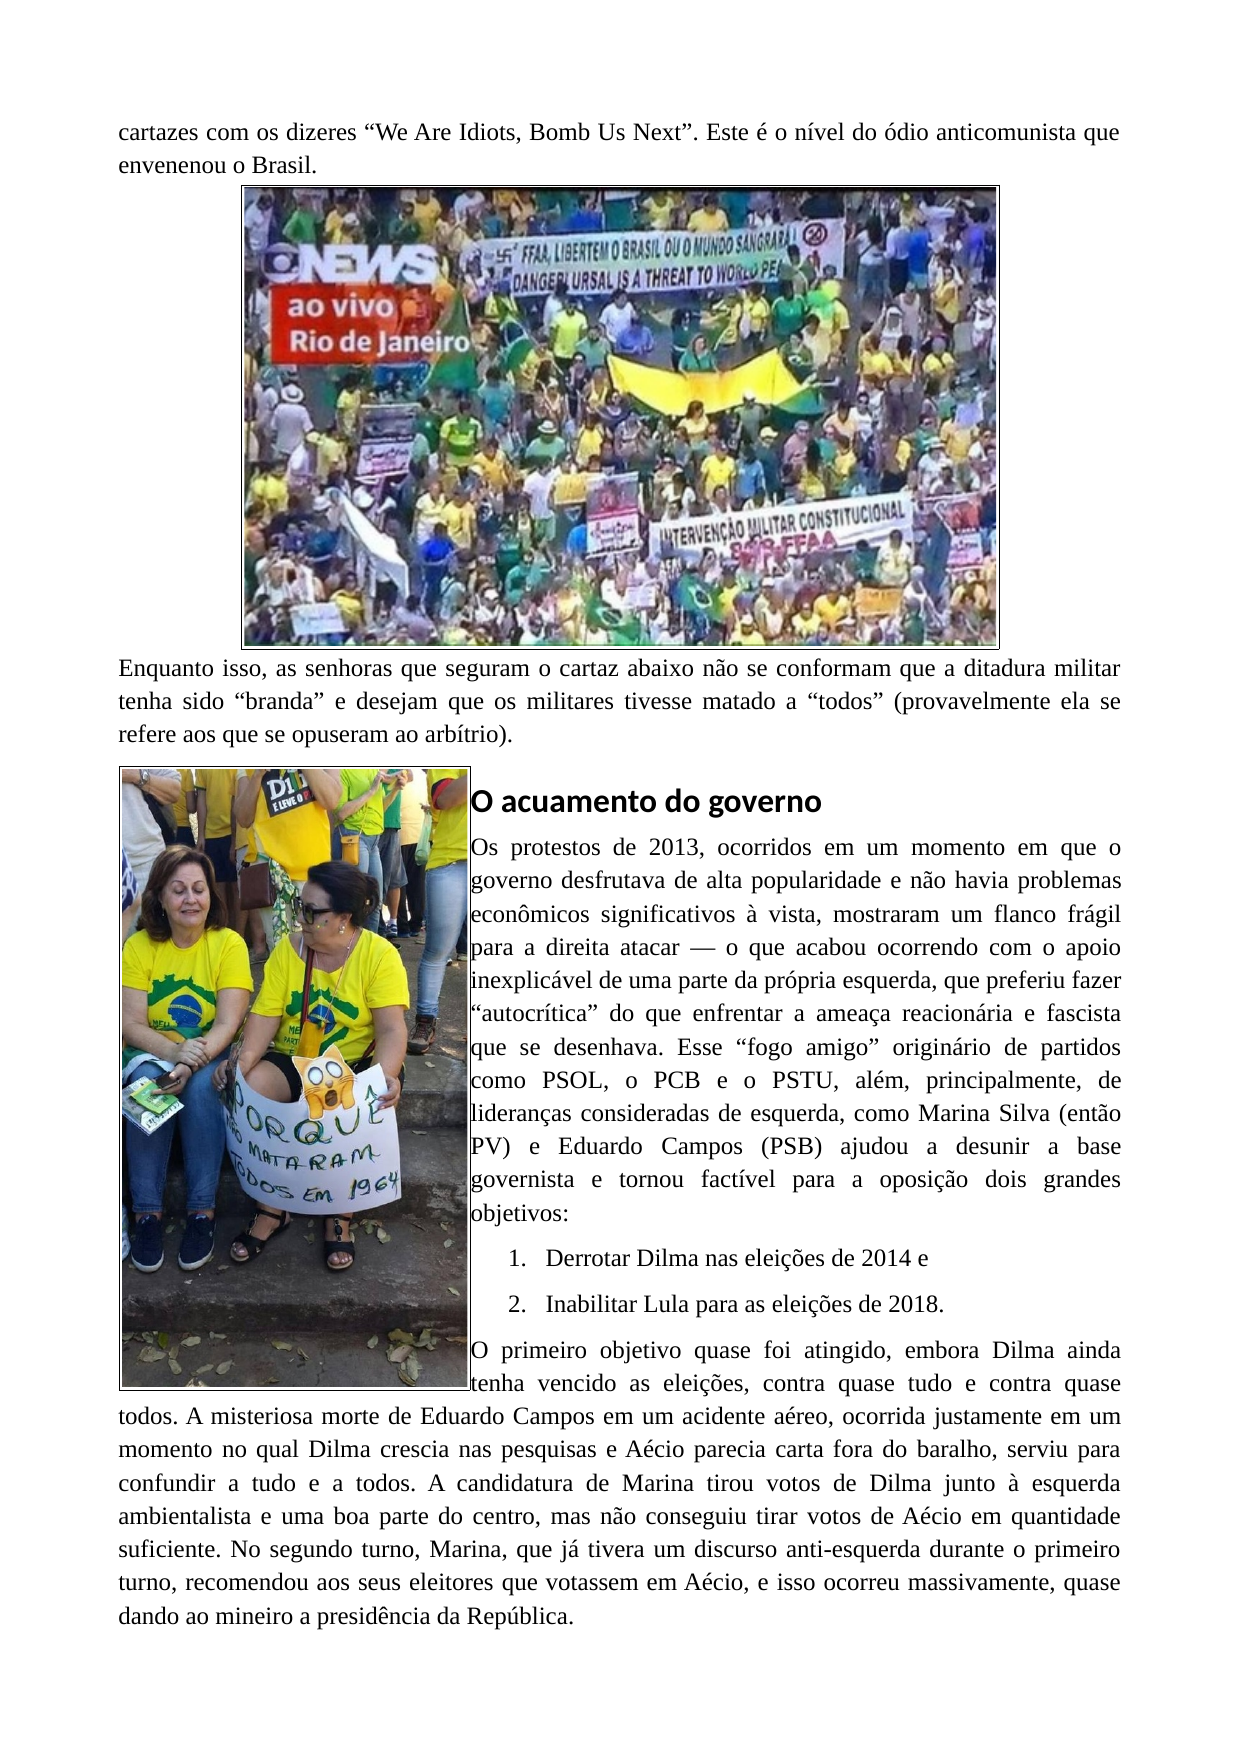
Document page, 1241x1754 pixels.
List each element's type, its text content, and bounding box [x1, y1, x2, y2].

subtitle [120, 767, 470, 1390]
picture [122, 769, 468, 1387]
text cartazes com os dizeres “We Are Idiots, Bomb Us Next”. Este é o nível do ódio anticomunista que envenenou o Brasil. [118, 118, 1122, 179]
subtitle O acuamento do governo [471, 787, 1122, 821]
text O primeiro objetivo quase foi atingido, embora Dilma ainda tenha vencido as eleições, contra quase tudo e contra quase todos. A misteriosa morte de Eduardo Campos em um acidente aéreo, ocorrida justamente em um momento no qual Dilma crescia nas pesquisas e Aécio parecia carta fora do baralho, serviu para confundir a tudo e a todos. A candidatura de Marina tirou votos de Dilma junto à esquerda ambientalista e uma boa parte do centro, mas não conseguiu tirar votos de Aécio em quantidade suficiente. No segundo turno, Marina, que já tivera um discurso anti-esquerda durante o primeiro turno, recomendou aos seus eleitores que votassem em Aécio, e isso ocorreu massivamente, quase dando ao mineiro a presidência da República. [118, 1336, 1122, 1629]
text Enquanto isso, as senhoras que seguram o cartaz abaixo não se conformam que a ditadura militar tenha sido “branda” e desejam que os militares tivesse matado a “todos” (provavelmente ela se refere aos que se opuseram ao arbítrio). [118, 184, 1122, 748]
list Derrotar Dilma nas eleições de 2014 e [471, 1244, 1122, 1272]
picture [244, 187, 997, 646]
list Inabilitar Lula para as eleições de 2018. [471, 1290, 1122, 1318]
text Os protestos de 2013, ocorridos em um momento em que o governo desfrutava de alta popularidade e não havia problemas econômicos significativos à vista, mostraram um flanco frágil para a direita atacar — o que acabou ocorrendo com o apoio inexplicável de uma parte da própria esquerda, que preferiu fazer “autocrítica” do que enfrentar a ameaça reacionária e fascista que se desenhava. Esse “fogo amigo” originário de partidos como PSOL, o PCB e o PSTU, além, principalmente, de lideranças consideradas de esquerda, como Marina Silva (então PV) e Eduardo Campos (PSB) ajudou a desunir a base governista e tornou factível para a oposição dois grandes objetivos: [471, 833, 1122, 1226]
